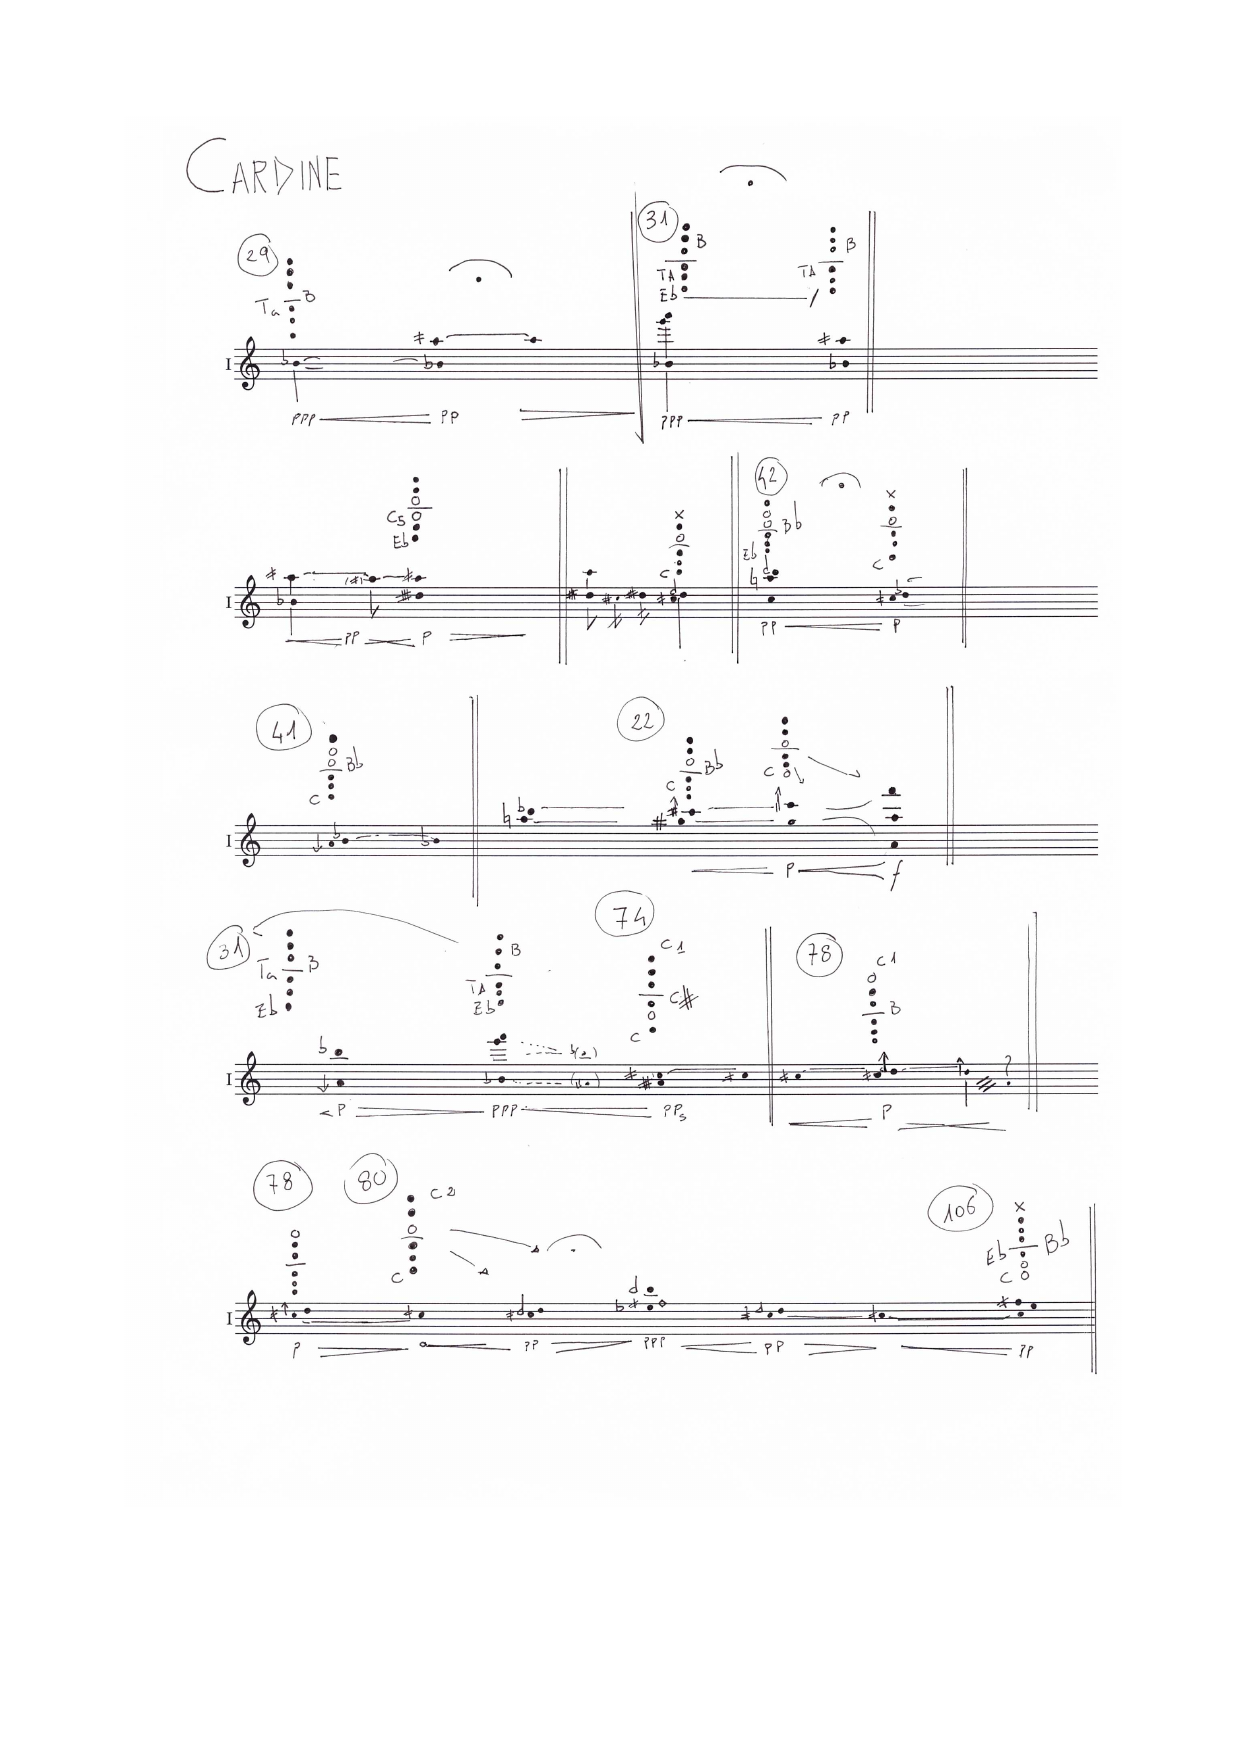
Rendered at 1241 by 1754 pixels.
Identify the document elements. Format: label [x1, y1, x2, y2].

picture [124, 116, 1123, 1507]
